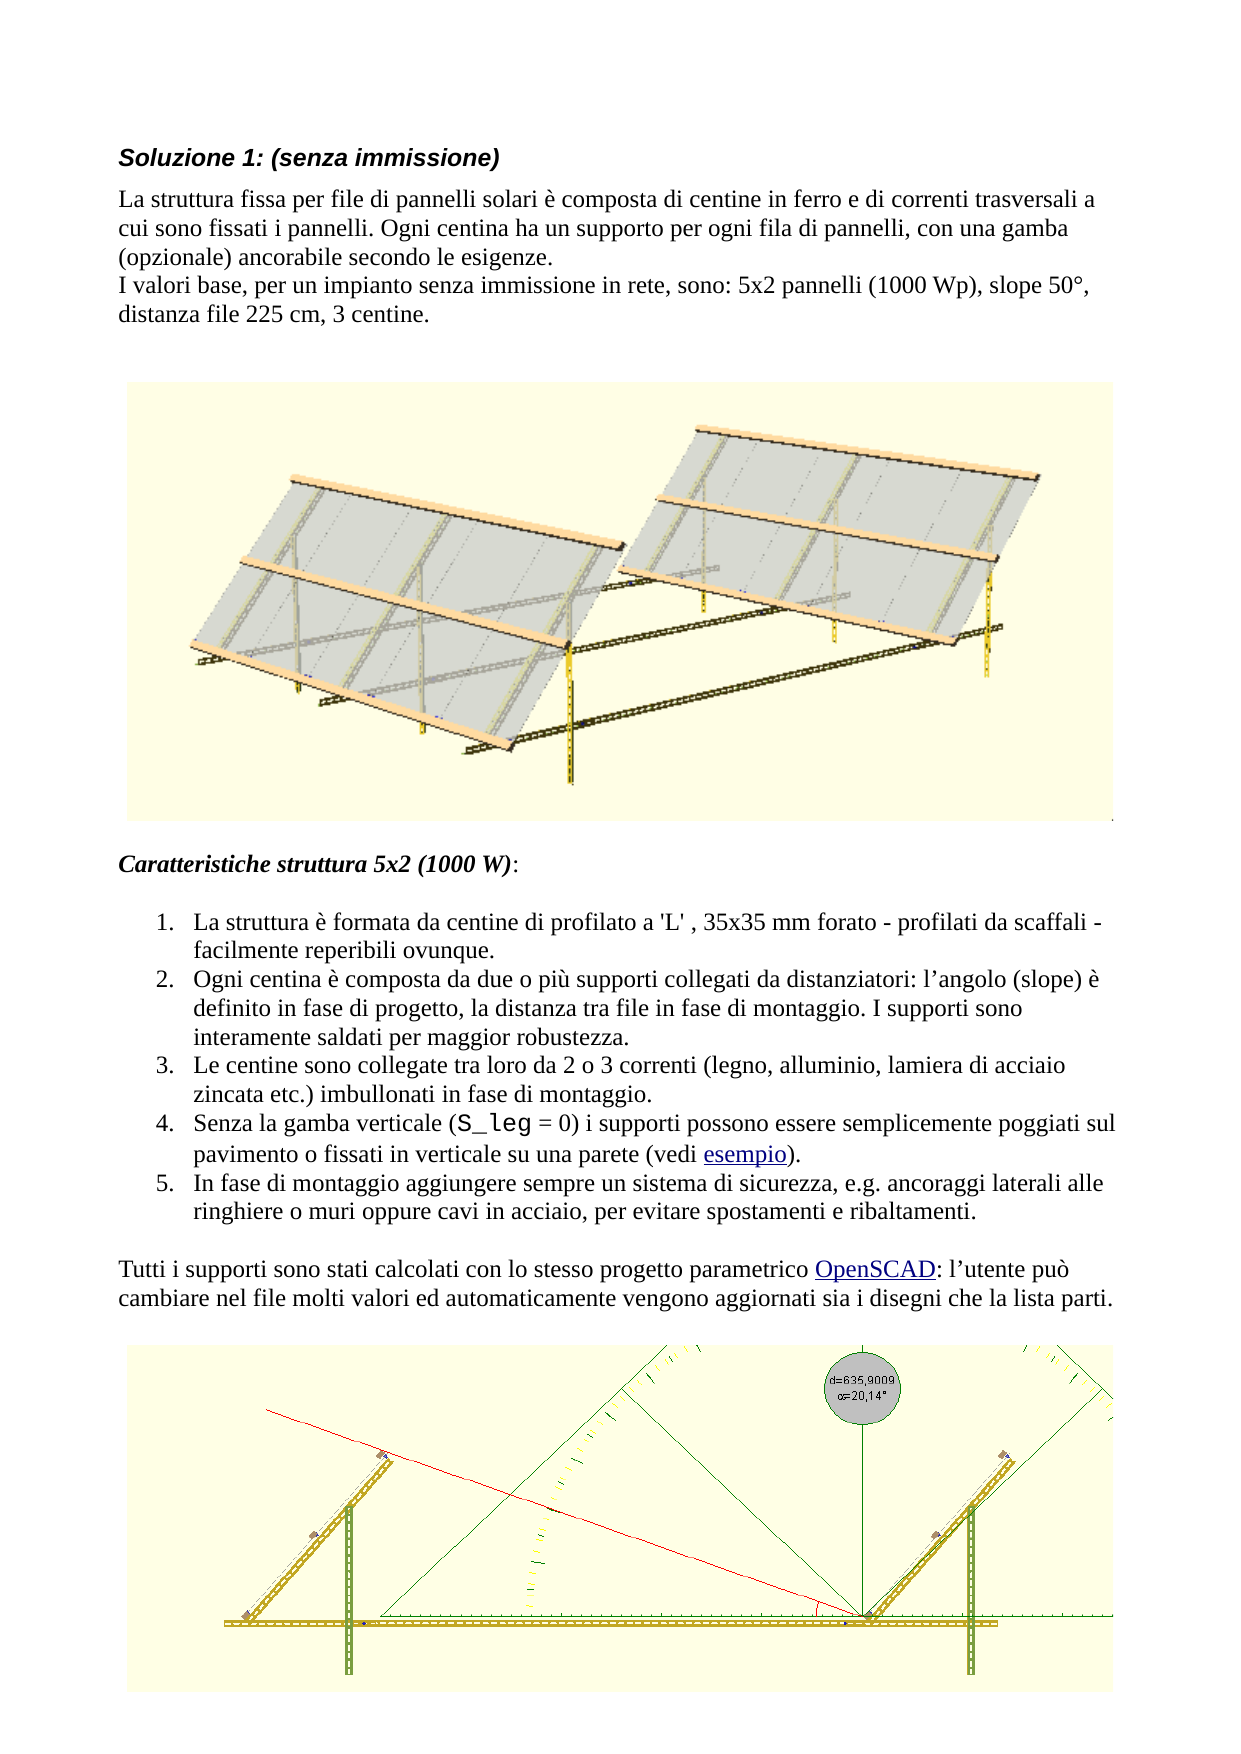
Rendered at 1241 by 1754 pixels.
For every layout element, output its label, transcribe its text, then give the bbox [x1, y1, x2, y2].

picture [127, 1345, 1114, 1692]
picture [127, 382, 1114, 821]
subtitle Soluzione 1: (senza immissione) [118, 143, 1122, 172]
list Le centine sono collegate tra loro da 2 o 3 correnti (legno, alluminio, lamiera di acciaio zincata etc.) imbullonati in fase di montaggio. [156, 1051, 1122, 1108]
list Ogni centina è composta da due o più supporti collegati da distanziatori: l’angolo (slope) è definito in fase di progetto, la distanza tra file in fase di montaggio. I supporti sono interamente saldati per maggior robustezza. [156, 964, 1122, 1051]
text Caratteristiche struttura 5x2 (1000 W): [118, 849, 1104, 878]
list In fase di montaggio aggiungere sempre un sistema di sicurezza, e.g. ancoraggi laterali alle ringhiere o muri oppure cavi in acciaio, per evitare spostamenti e ribaltamenti. [156, 1168, 1122, 1225]
text Tutti i supporti sono stati calcolati con lo stesso progetto parametrico OpenSCAD: l’utente può cambiare nel file molti valori ed automaticamente vengono aggiornati sia i disegni che la lista parti. [118, 1254, 1122, 1311]
text I valori base, per un impianto senza immissione in rete, sono: 5x2 pannelli (1000 Wp), slope 50°, distanza file 225 cm, 3 centine. [118, 270, 1122, 328]
list La struttura è formata da centine di profilato a 'L' , 35x35 mm forato - profilati da scaffali - facilmente reperibili ovunque. [156, 907, 1122, 964]
text La struttura fissa per file di pannelli solari è composta di centine in ferro e di correnti trasversali a cui sono fissati i pannelli. Ogni centina ha un supporto per ogni fila di pannelli, con una gamba (opzionale) ancorabile secondo le esigenze. [118, 184, 1104, 270]
list Senza la gamba verticale (S_leg = 0) i supporti possono essere semplicemente poggiati sul pavimento o fissati in verticale su una parete (vedi esempio). [156, 1108, 1122, 1168]
